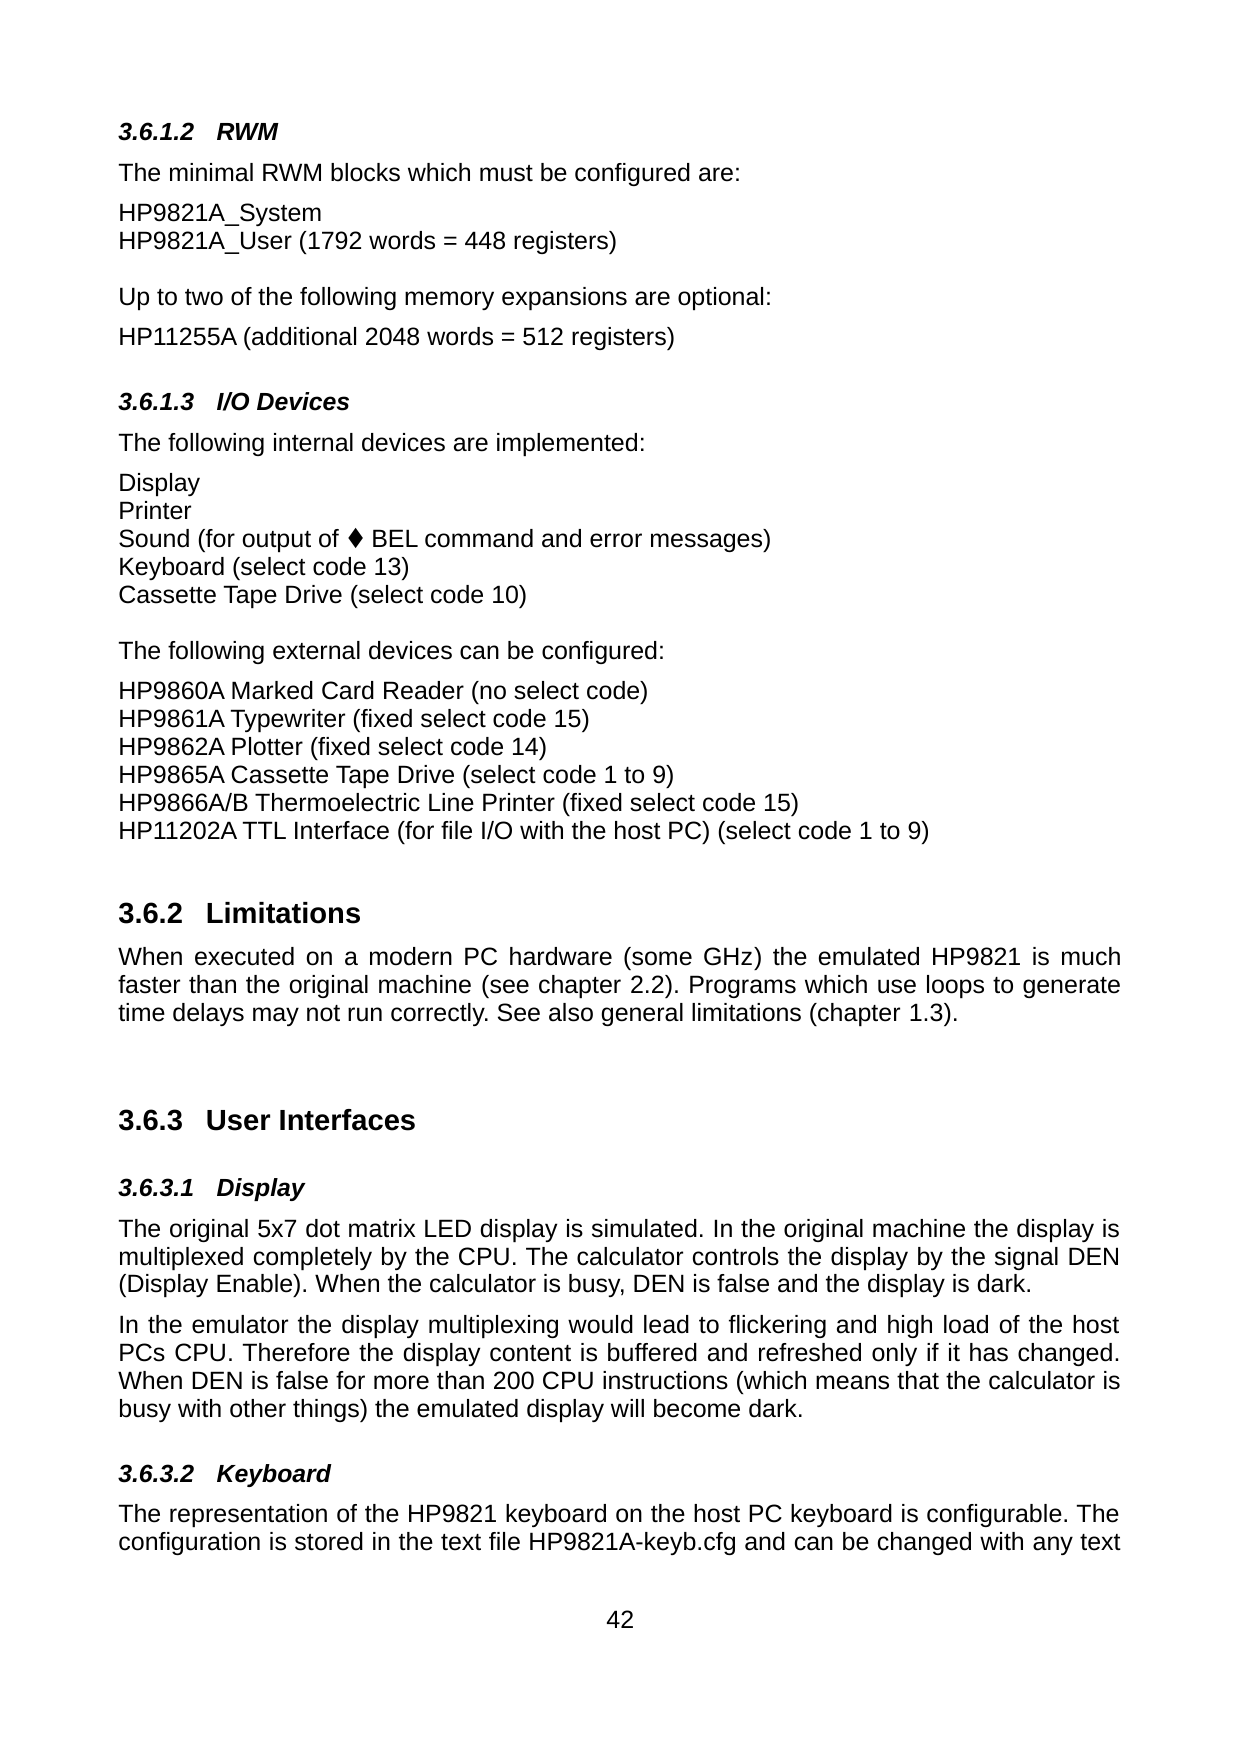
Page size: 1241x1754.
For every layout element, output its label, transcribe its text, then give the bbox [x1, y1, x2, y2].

subtitle Keyboard [118, 1460, 1122, 1488]
text HP9861A Typewriter (fixed select code 15) [118, 705, 1122, 733]
subtitle I/O Devices [118, 388, 1122, 416]
text HP9821A_System HP9821A_User (1792 words = 448 registers) [118, 199, 1122, 254]
text The representation of the HP9821 keyboard on the host PC keyboard is configurable. The configuration is stored in the text file HP9821A-keyb.cfg and can be changed with any text [118, 1500, 1122, 1556]
text Display [118, 469, 1122, 497]
text HP11255A (additional 2048 words = 512 registers) [118, 323, 1122, 351]
text The following internal devices are implemented: [118, 428, 1122, 456]
text The following external devices can be configured: [118, 637, 1122, 664]
text When executed on a modern PC hardware (some GHz) the emulated HP9821 is much faster than the original machine (see chapter 2.2). Programs which use loops to generate time delays may not run correctly. See also general limitations (chapter 1.3). [118, 942, 1122, 1026]
text The minimal RWM blocks which must be configured are: [118, 158, 1122, 186]
text Cassette Tape Drive (select code 10) [118, 581, 1122, 609]
text Keyboard (select code 13) [118, 553, 1122, 581]
text HP9862A Plotter (fixed select code 14) [118, 733, 1122, 761]
text In the emulator the display multiplexing would lead to flickering and high load of the host PCs CPU. Therefore the display content is buffered and refreshed only if it has changed. When DEN is false for more than 200 CPU instructions (which means that the calculator is busy with other things) the emulated display will become dark. [118, 1311, 1122, 1422]
text HP9865A Cassette Tape Drive (select code 1 to 9) [118, 761, 1122, 789]
subtitle User Interfaces [118, 1104, 1122, 1137]
subtitle Display [118, 1174, 1122, 1202]
text HP9860A Marked Card Reader (no select code) [118, 677, 1122, 705]
subtitle Limitations [118, 897, 1122, 930]
text Printer [118, 497, 1122, 525]
text Sound (for output of BEL command and error messages) [118, 525, 1122, 553]
text HP11202A TTL Interface (for file I/O with the host PC) (select code 1 to 9) [118, 817, 1122, 844]
text Up to two of the following memory expansions are optional: [118, 282, 1122, 310]
text The original 5x7 dot matrix LED display is simulated. In the original machine the display is multiplexed completely by the CPU. The calculator controls the display by the signal DEN (Display Enable). When the calculator is busy, DEN is false and the display is dark. [118, 1214, 1122, 1298]
subtitle RWM [118, 118, 1122, 146]
text HP9866A/B Thermoelectric Line Printer (fixed select code 15) [118, 789, 1122, 817]
